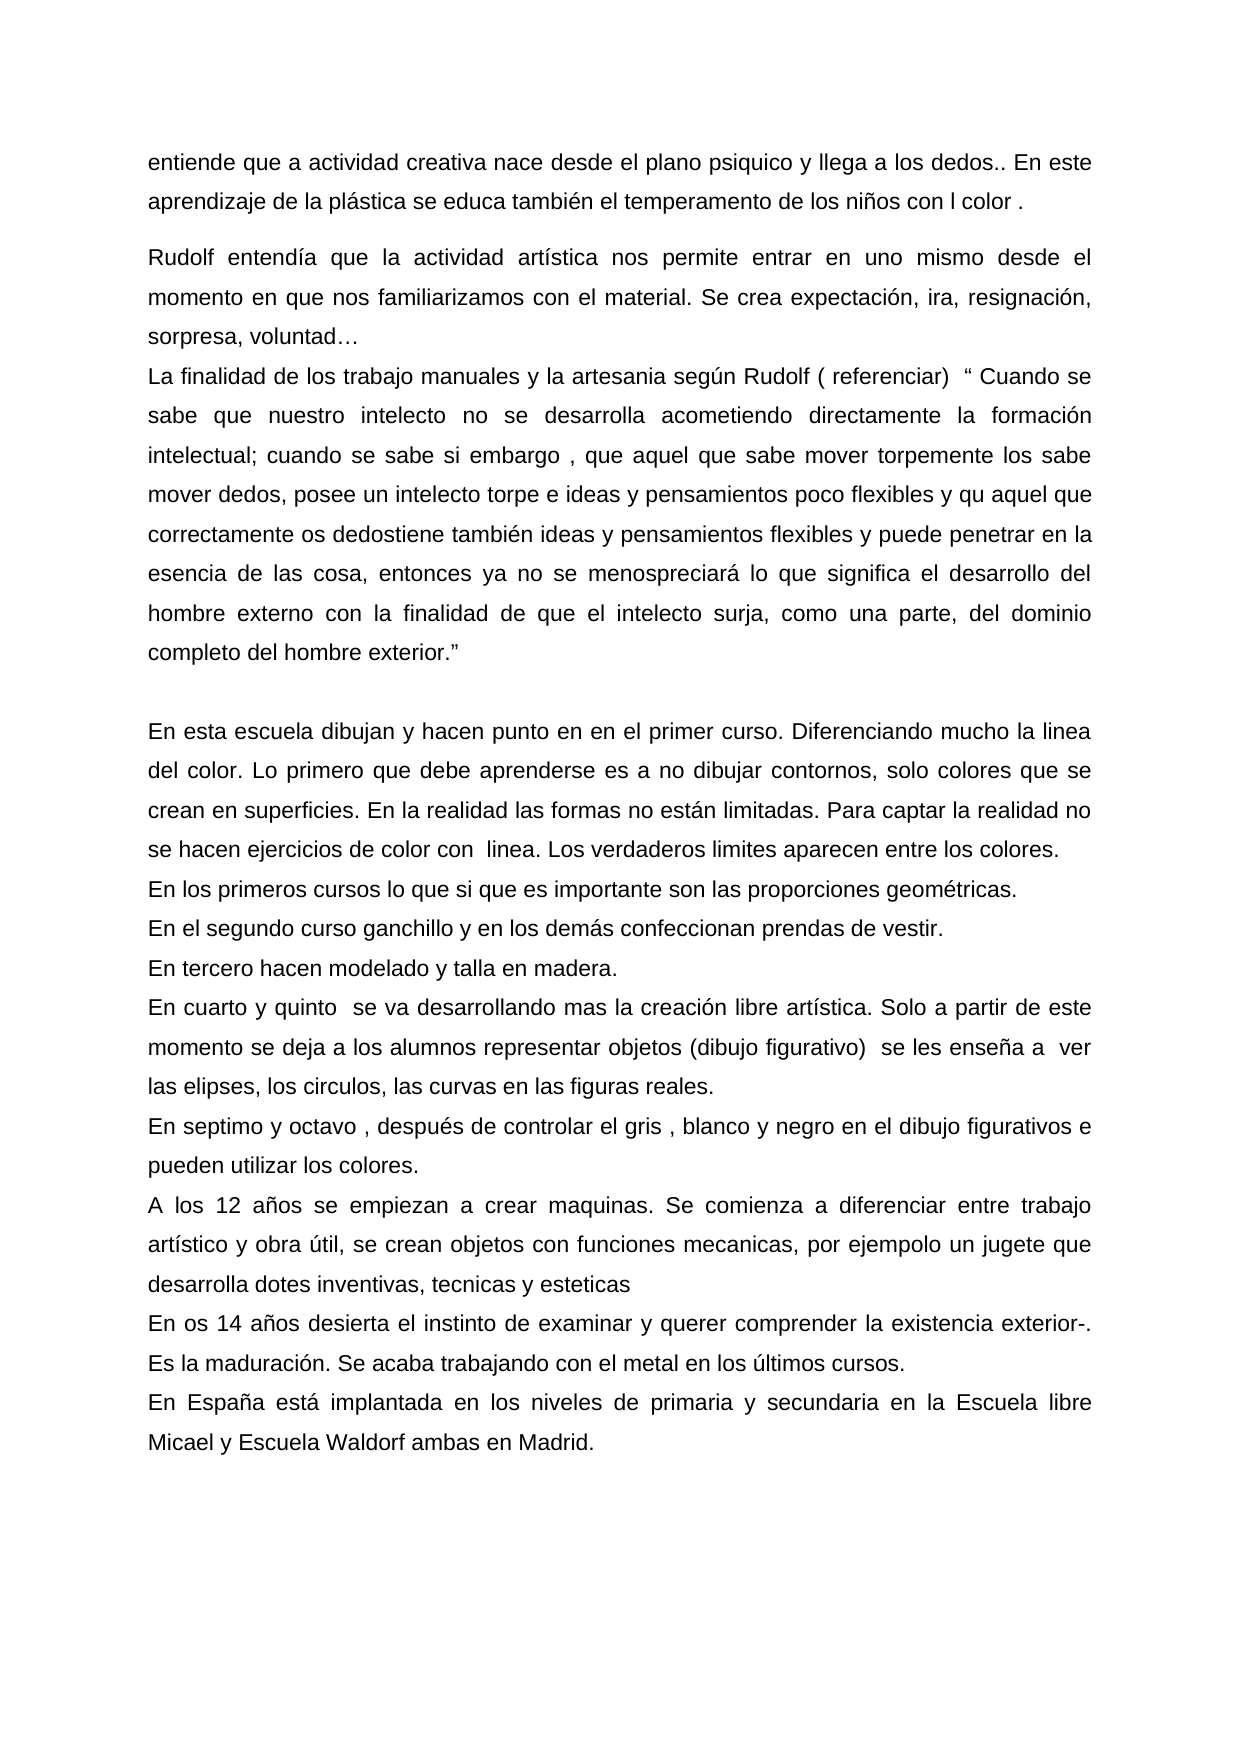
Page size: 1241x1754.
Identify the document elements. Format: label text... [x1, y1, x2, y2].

text En España está implantada en los niveles de primaria y secundaria en la Escuela libre Micael y Escuela Waldorf ambas en Madrid. [148, 1389, 1093, 1455]
text En septimo y octavo , después de controlar el gris , blanco y negro en el dibujo figurativos e pueden utilizar los colores. [148, 1113, 1093, 1178]
text En el segundo curso ganchillo y en los demás confeccionan prendas de vestir. [148, 915, 1093, 942]
text Rudolf entendía que la actividad artística nos permite entrar en uno mismo desde el momento en que nos familiarizamos con el material. Se crea expectación, ira, resignación, sorpresa, voluntad… [148, 244, 1093, 349]
text A los 12 años se empiezan a crear maquinas. Se comienza a diferenciar entre trabajo artístico y obra útil, se crean objetos con funciones mecanicas, por ejempolo un jugete que desarrolla dotes inventivas, tecnicas y esteticas [148, 1192, 1093, 1297]
text En esta escuela dibujan y hacen punto en en el primer curso. Diferenciando mucho la linea del color. Lo primero que debe aprenderse es a no dibujar contornos, solo colores que se crean en superficies. En la realidad las formas no están limitadas. Para captar la realidad no se hacen ejercicios de color con linea. Los verdaderos limites aparecen entre los colores. [148, 718, 1093, 863]
text En tercero hacen modelado y talla en madera. [148, 955, 1093, 981]
text En os 14 años desierta el instinto de examinar y querer comprender la existencia exterior-. Es la maduración. Se acaba trabajando con el metal en los últimos cursos. [148, 1310, 1093, 1376]
text En los primeros cursos lo que si que es importante son las proporciones geométricas. [148, 876, 1093, 902]
text La finalidad de los trabajo manuales y la artesania según Rudolf ( referenciar) “ Cuando se sabe que nuestro intelecto no se desarrolla acometiendo directamente la formación intelectual; cuando se sabe si embargo , que aquel que sabe mover torpemente los sabe mover dedos, posee un intelecto torpe e ideas y pensamientos poco flexibles y qu aquel que correctamente os dedostiene también ideas y pensamientos flexibles y puede penetrar en la esencia de las cosa, entonces ya no se menospreciará lo que significa el desarrollo del hombre externo con la finalidad de que el intelecto surja, como una parte, del dominio completo del hombre exterior.” [148, 363, 1093, 665]
text En cuarto y quinto se va desarrollando mas la creación libre artística. Solo a partir de este momento se deja a los alumnos representar objetos (dibujo figurativo) se les enseña a ver las elipses, los circulos, las curvas en las figuras reales. [148, 994, 1093, 1099]
text entiende que a actividad creativa nace desde el plano psiquico y llega a los dedos.. En este aprendizaje de la plástica se educa también el temperamento de los niños con l color . [148, 148, 1093, 214]
